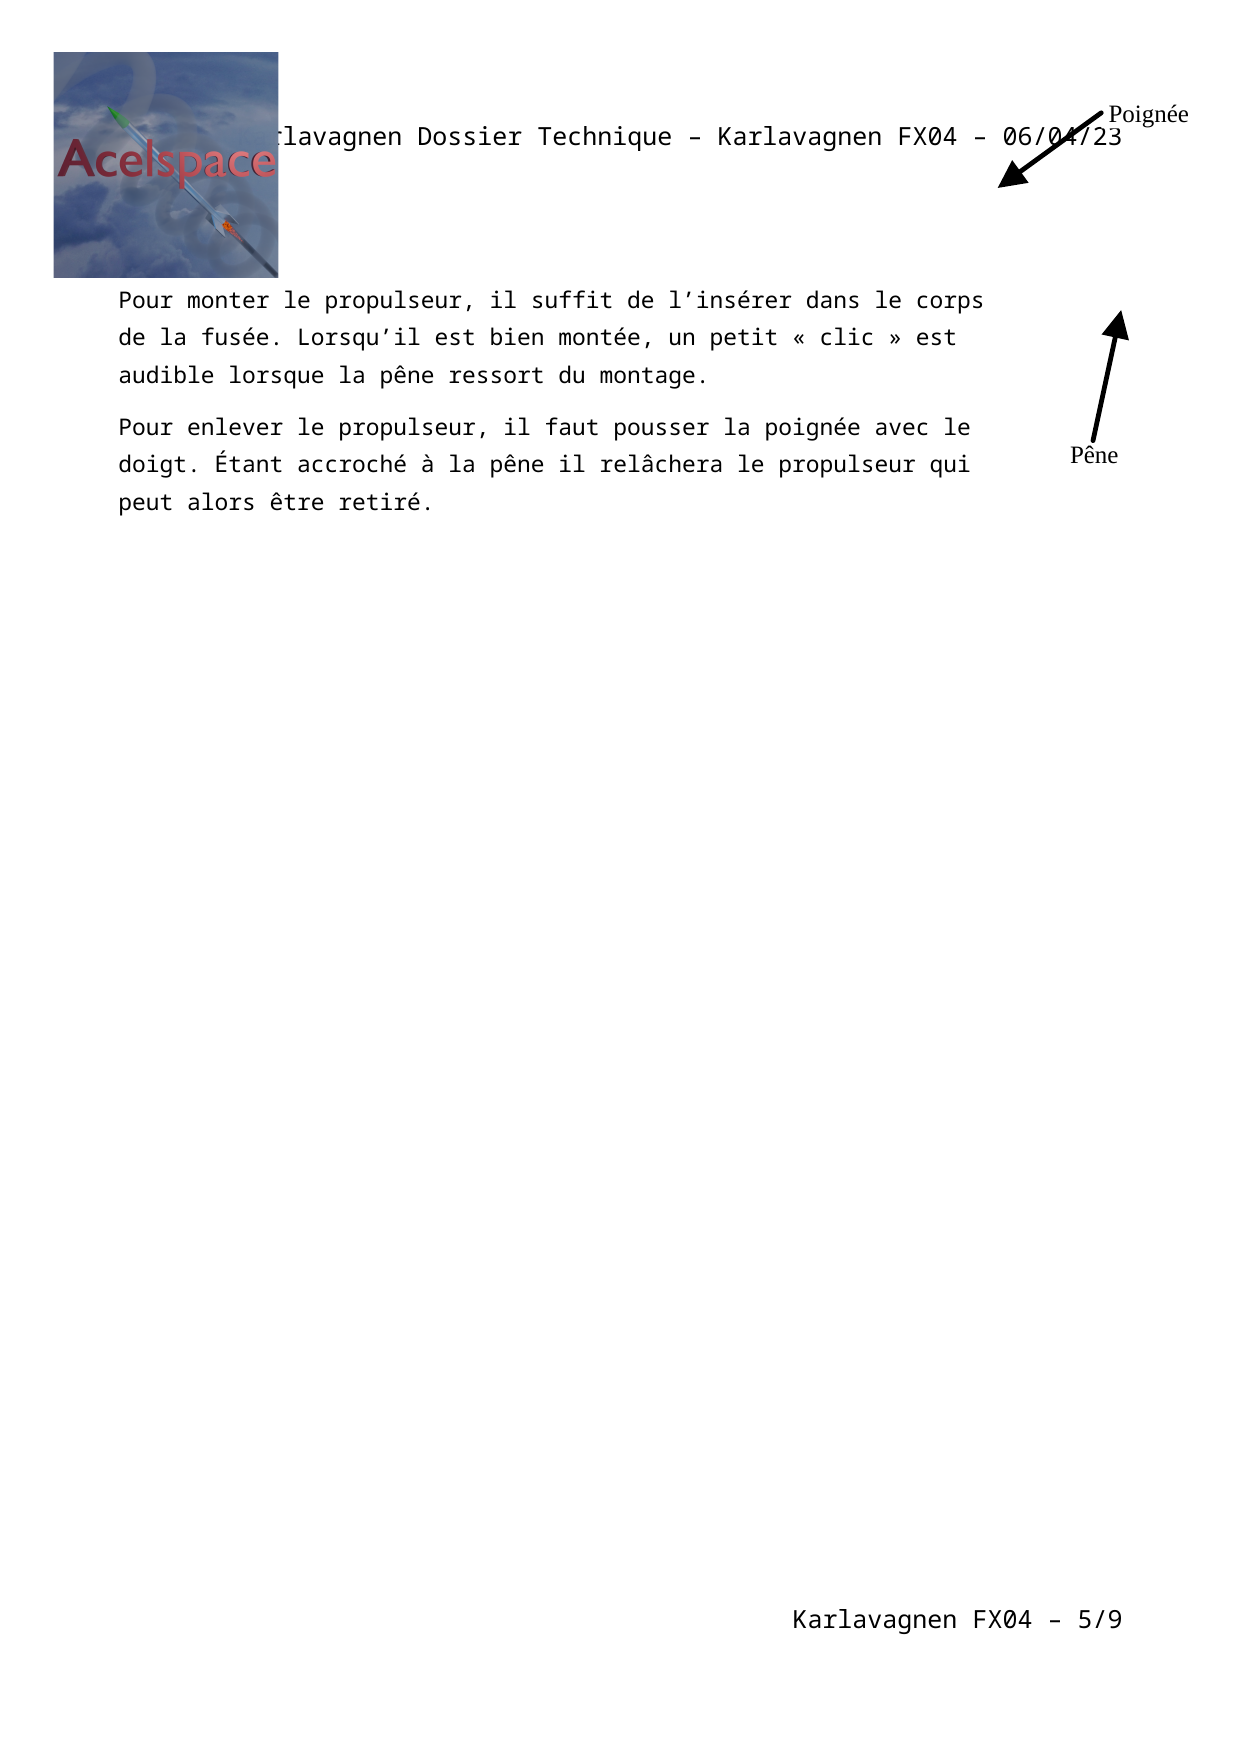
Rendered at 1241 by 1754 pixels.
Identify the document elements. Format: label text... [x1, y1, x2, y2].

picture [53, 52, 279, 278]
text Pour enlever le propulseur, il faut pousser la poignée avec le doigt. Étant accroché à la pêne il relâchera le propulseur qui peut alors être retiré. [118, 411, 1122, 517]
text Pour monter le propulseur, il suffit de l’insérer dans le corps de la fusée. Lorsqu’il est bien montée, un petit « clic » est audible lorsque la pêne ressort du montage. [118, 182, 1122, 390]
